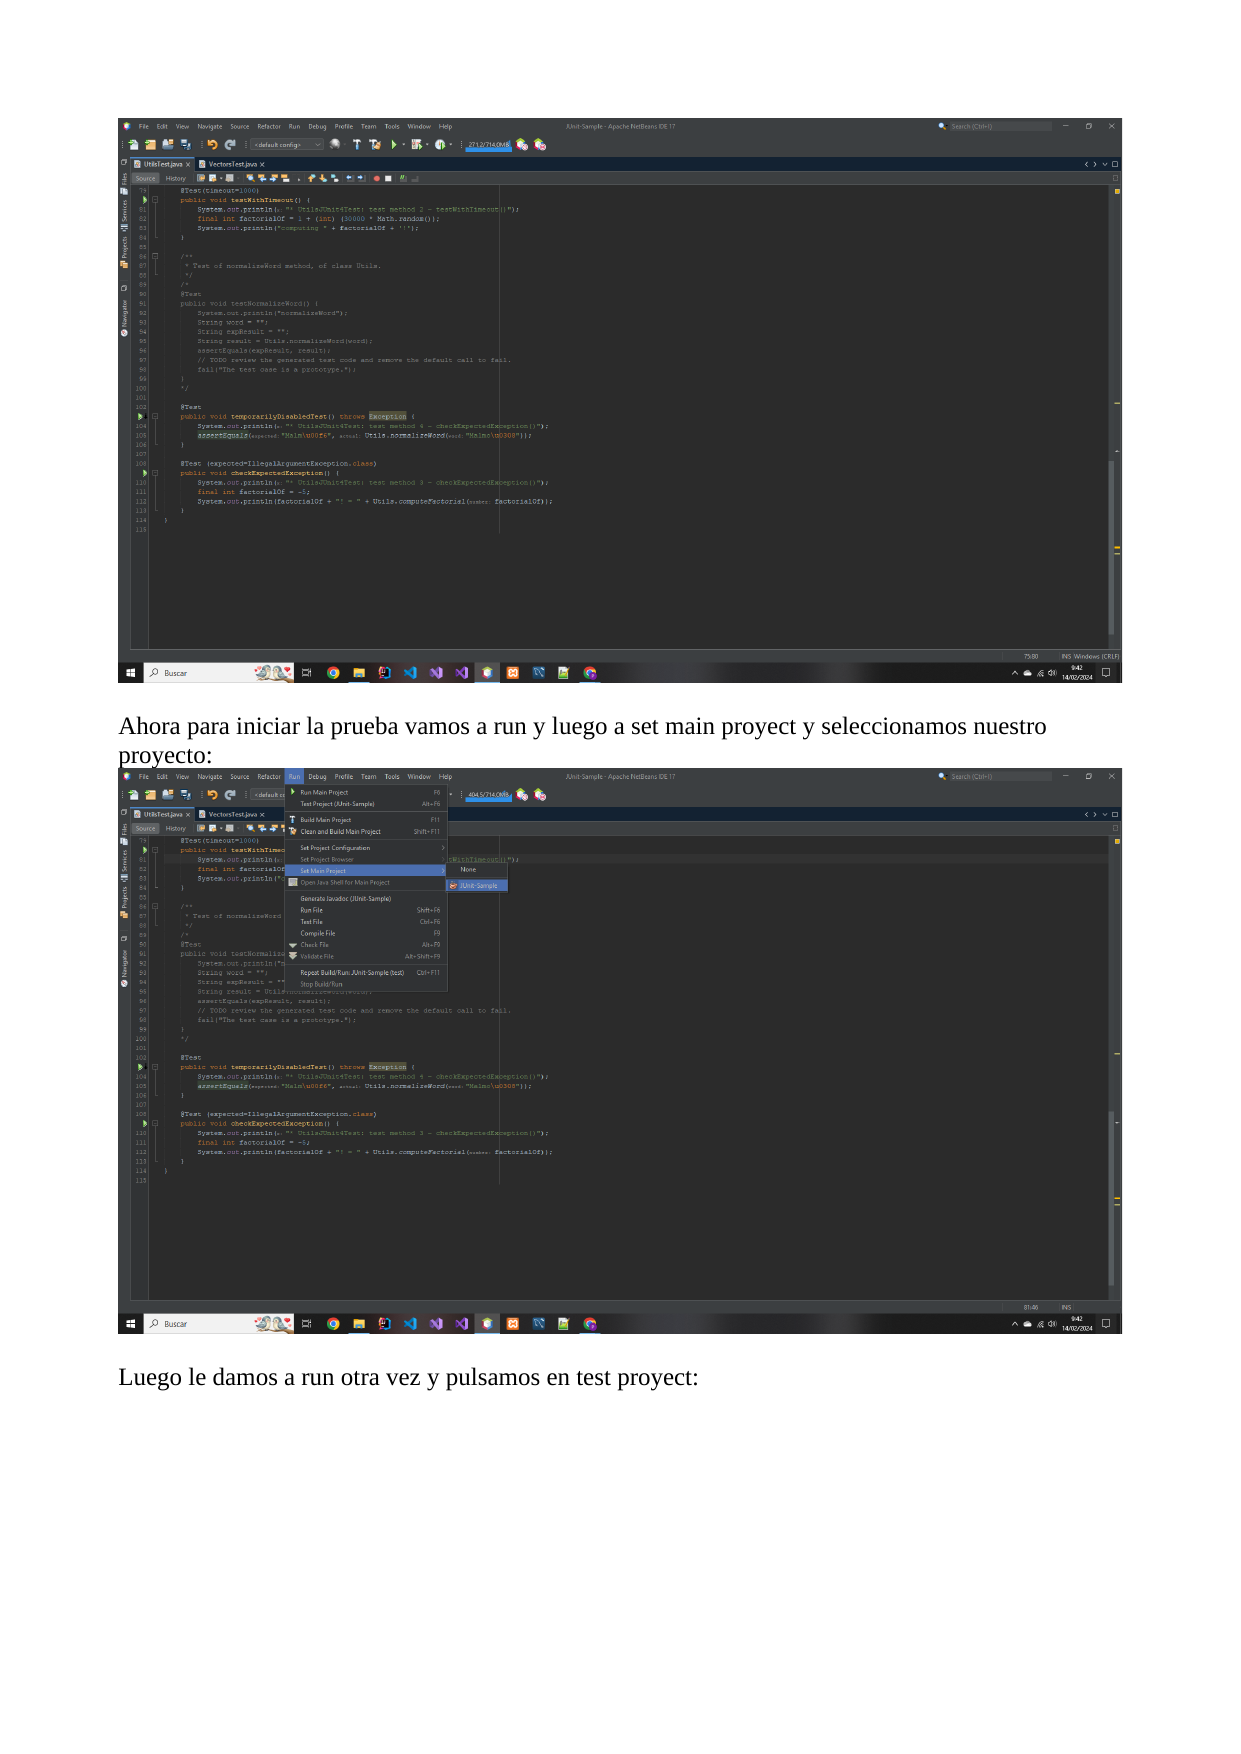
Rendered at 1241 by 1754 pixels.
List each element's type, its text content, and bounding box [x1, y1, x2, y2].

picture [118, 118, 1123, 683]
text Luego le damos a run otra vez y pulsamos en test proyect: [118, 1362, 1122, 1391]
picture [118, 768, 1123, 1334]
text Ahora para iniciar la prueba vamos a run y luego a set main proyect y seleccionamos nuestro proyecto: [118, 711, 1122, 768]
